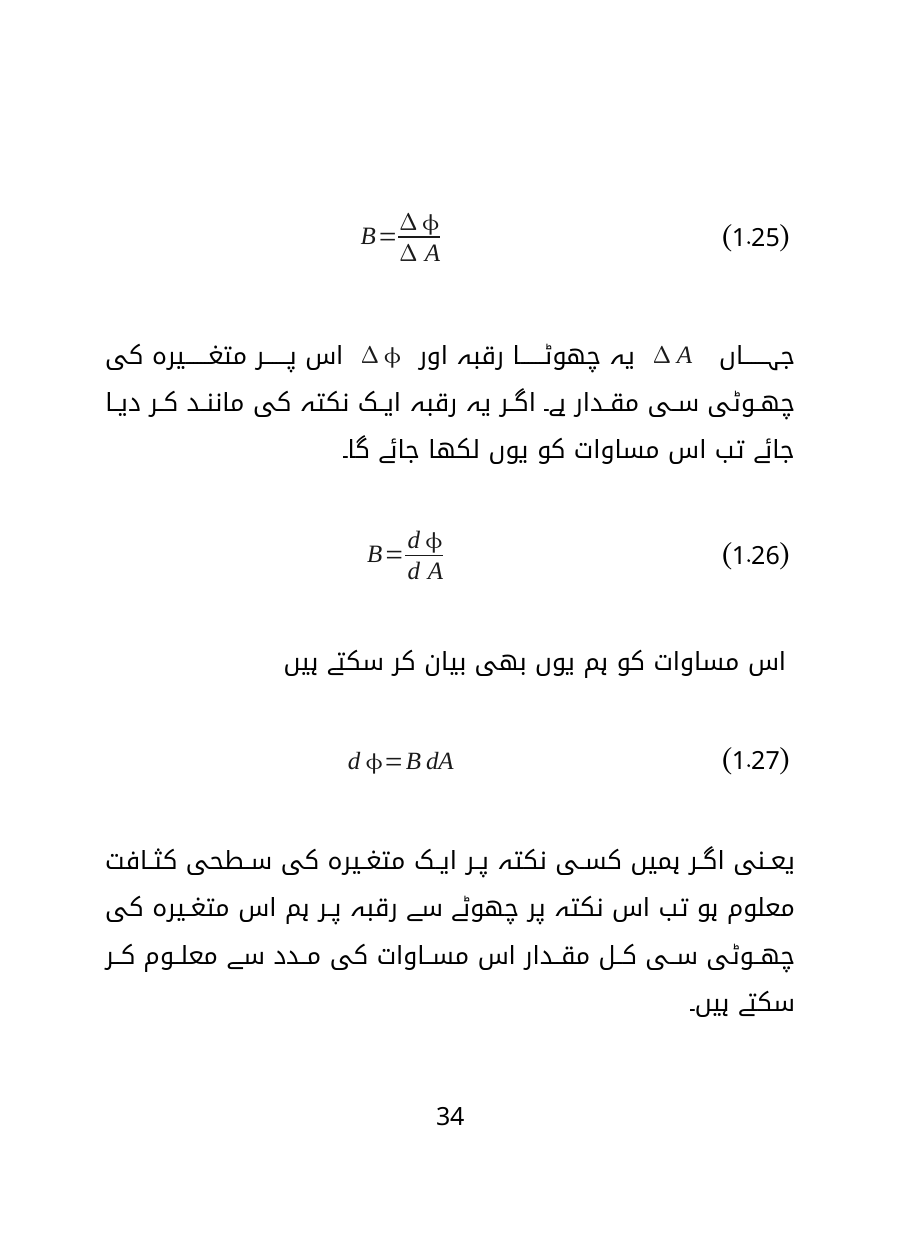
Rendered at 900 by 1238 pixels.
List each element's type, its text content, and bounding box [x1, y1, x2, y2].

table_header (1.26) [697, 521, 795, 604]
table_header (1.25) [688, 203, 795, 286]
text یعنی اگر ہمیں کسی نکتہ پر ایک متغیرہ کی سطحی کثافت معلوم ہو تب اس نکتہ پر چھوٹے سے رقبہ پر ہم اس متغیرہ کی چھوٹی سی کل مقدار اس مساوات کی مدد سے معلوم کر سکتے ہیں۔ [105, 837, 795, 1027]
text اس مساوات کو ہم یوں بھی بیان کر سکتے ہیں [105, 638, 795, 685]
table_header (1.27) [688, 732, 795, 803]
table_header [105, 521, 697, 604]
text جہاں یہ چھوٹا رقبہ اوراس پر متغیرہ کی چھوٹی سی مقدار ہے۔ اگر یہ رقبہ ایک نکتہ کی مانند کر دیا جائے تب اس مساوات کو یوں لکھا جائے گا۔ [105, 332, 795, 474]
table_header [105, 732, 688, 803]
table_header [105, 203, 688, 286]
